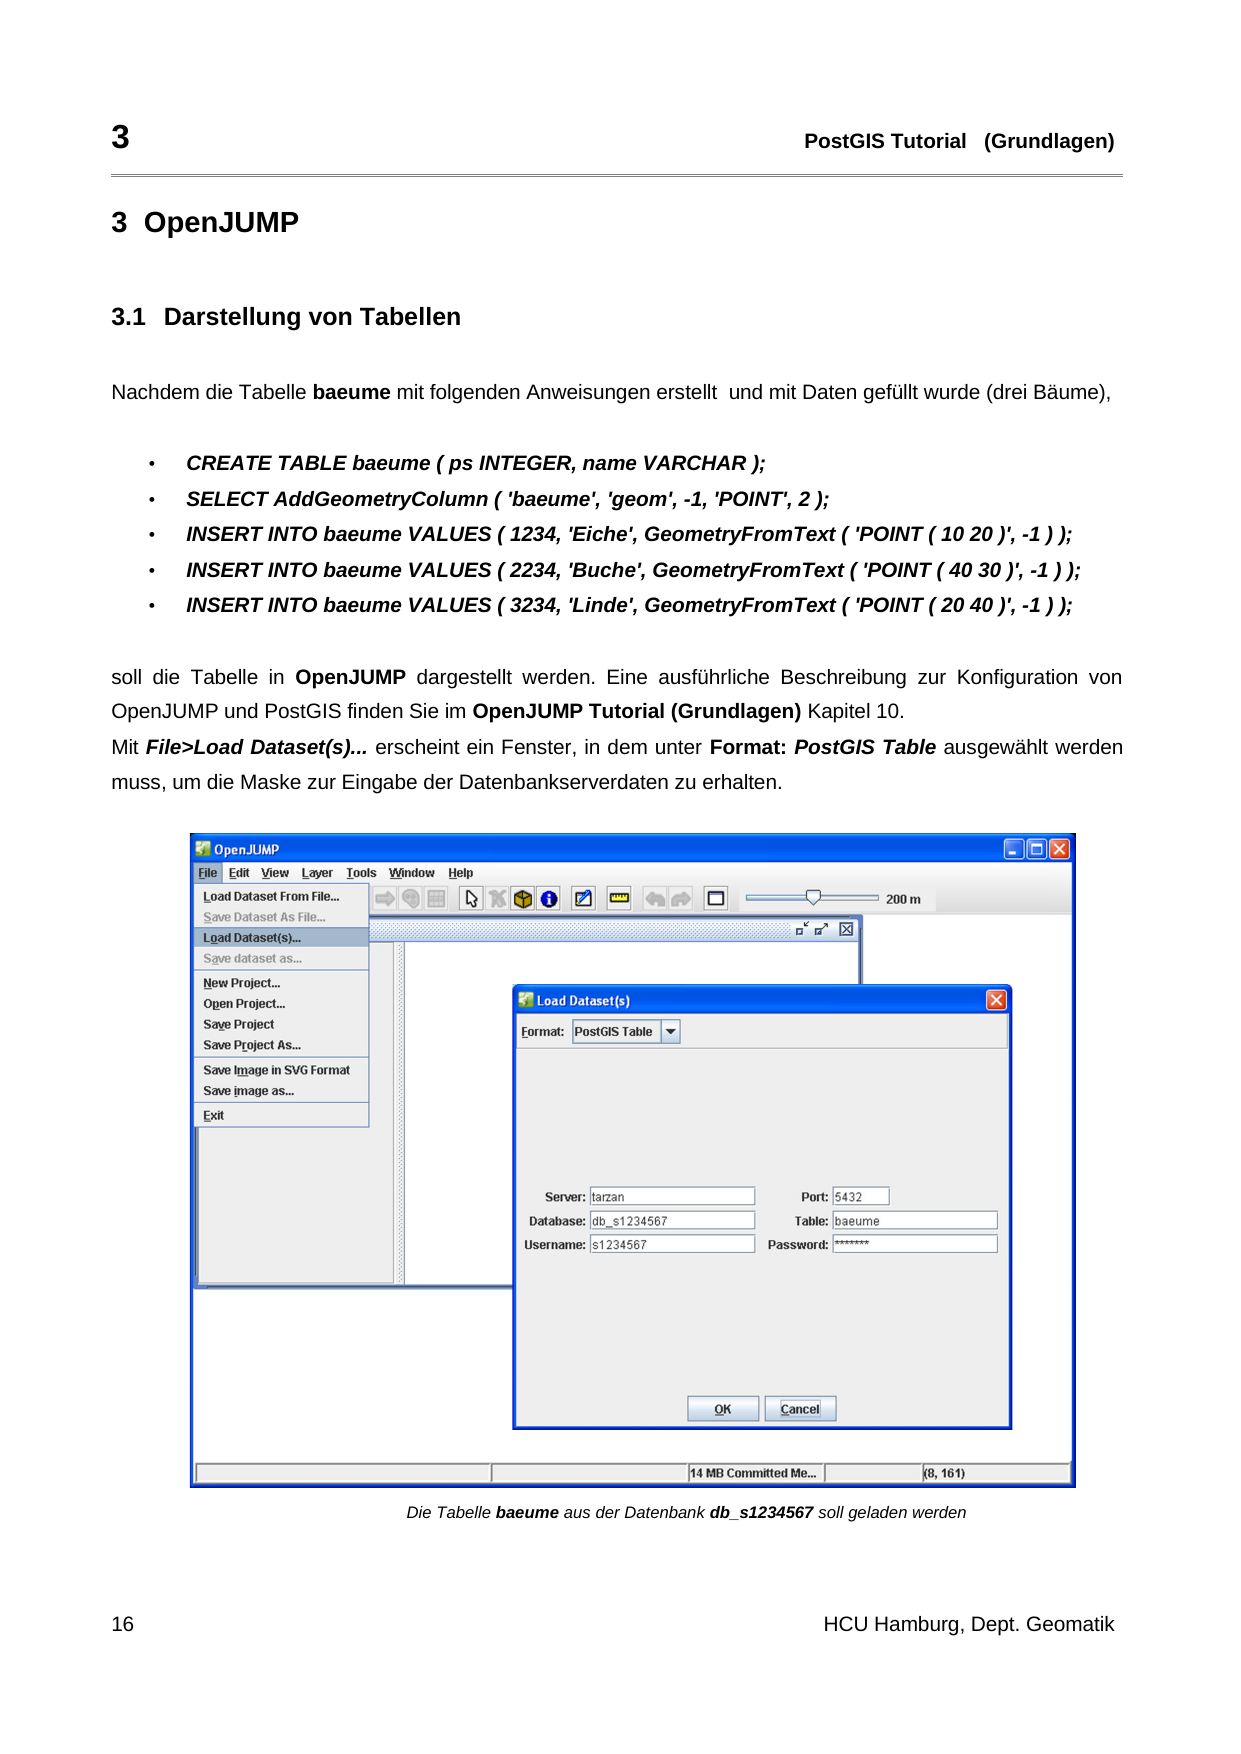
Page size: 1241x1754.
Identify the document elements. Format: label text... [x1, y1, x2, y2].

list INSERT INTO baeume VALUES ( 1234, 'Eiche', GeometryFromText ( 'POINT ( 10 20 )', -1 ) ); [148, 523, 1123, 546]
text Die Tabelle baeume aus der Datenbank db_s1234567 soll geladen werden [111, 842, 1123, 1522]
subtitle OpenJUMP [111, 206, 1123, 238]
subtitle Darstellung von Tabellen [111, 303, 1123, 331]
text soll die Tabelle in OpenJUMP dargestellt werden. Eine ausführliche Beschreibung zur Konfiguration von OpenJUMP und PostGIS finden Sie im OpenJUMP Tutorial (Grundlagen) Kapitel 10. [111, 665, 1123, 723]
picture [189, 833, 1076, 1488]
list INSERT INTO baeume VALUES ( 2234, 'Buche', GeometryFromText ( 'POINT ( 40 30 )', -1 ) ); [148, 558, 1123, 582]
list INSERT INTO baeume VALUES ( 3234, 'Linde', GeometryFromText ( 'POINT ( 20 40 )', -1 ) ); [148, 594, 1123, 617]
list SELECT AddGeometryColumn ( 'baeume', 'geom', -1, 'POINT', 2 ); [148, 488, 1123, 511]
list CREATE TABLE baeume ( ps INTEGER, name VARCHAR ); [148, 452, 1123, 475]
text Mit File>Load Dataset(s)... erscheint ein Fenster, in dem unter Format: PostGIS Table ausgewählt werden muss, um die Maske zur Eingabe der Datenbankserverdaten zu erhalten. [111, 736, 1123, 794]
text Nachdem die Tabelle baeume mit folgenden Anweisungen erstellt und mit Daten gefüllt wurde (drei Bäume), [111, 381, 1123, 404]
